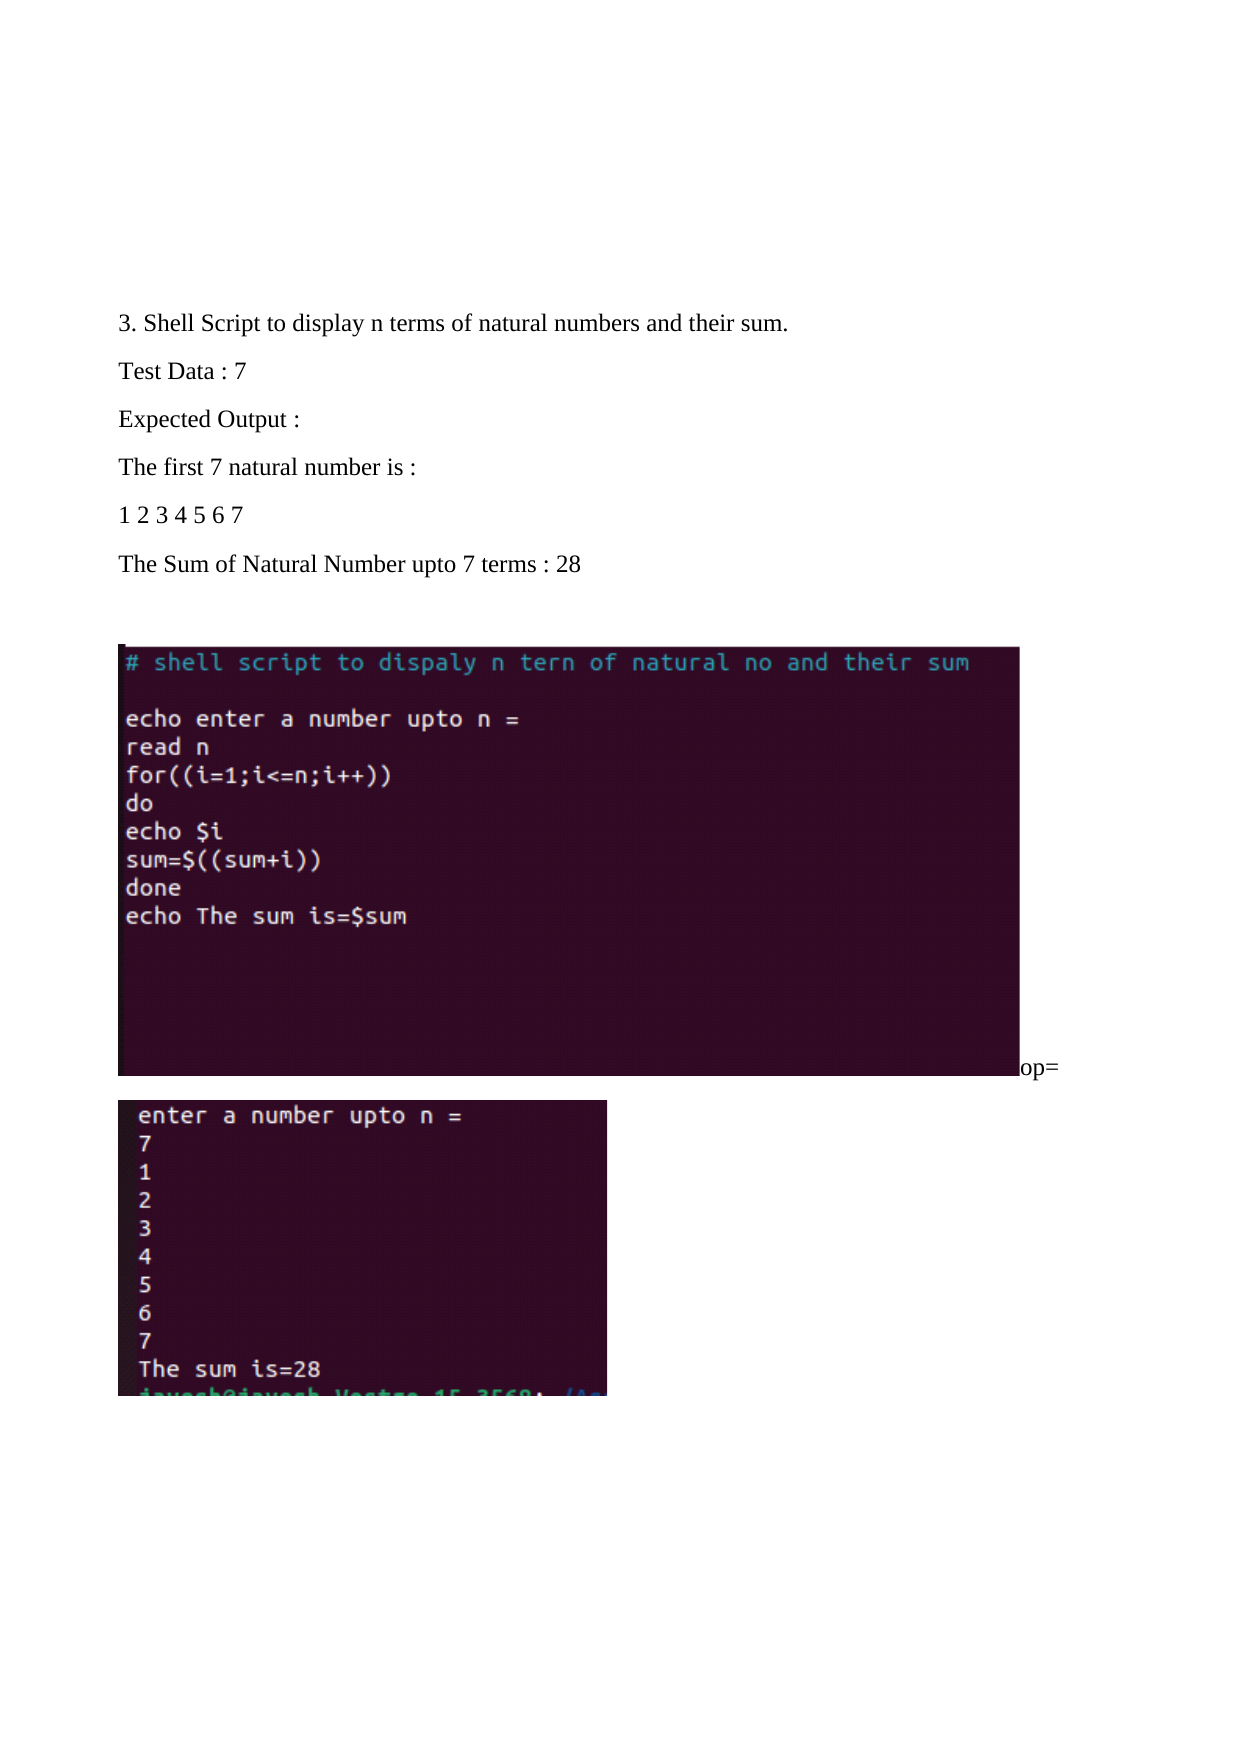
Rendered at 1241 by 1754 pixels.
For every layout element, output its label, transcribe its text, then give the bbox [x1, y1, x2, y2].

text 3. Shell Script to display n terms of natural numbers and their sum. [118, 308, 1122, 336]
text The Sum of Natural Number upto 7 terms : 28 [118, 549, 1122, 578]
text 1 2 3 4 5 6 7 [118, 501, 1122, 529]
text Expected Output : [118, 404, 1122, 433]
text Test Data : 7 [118, 356, 1122, 385]
text The first 7 natural number is : [118, 452, 1122, 481]
text op= [118, 644, 1122, 1081]
